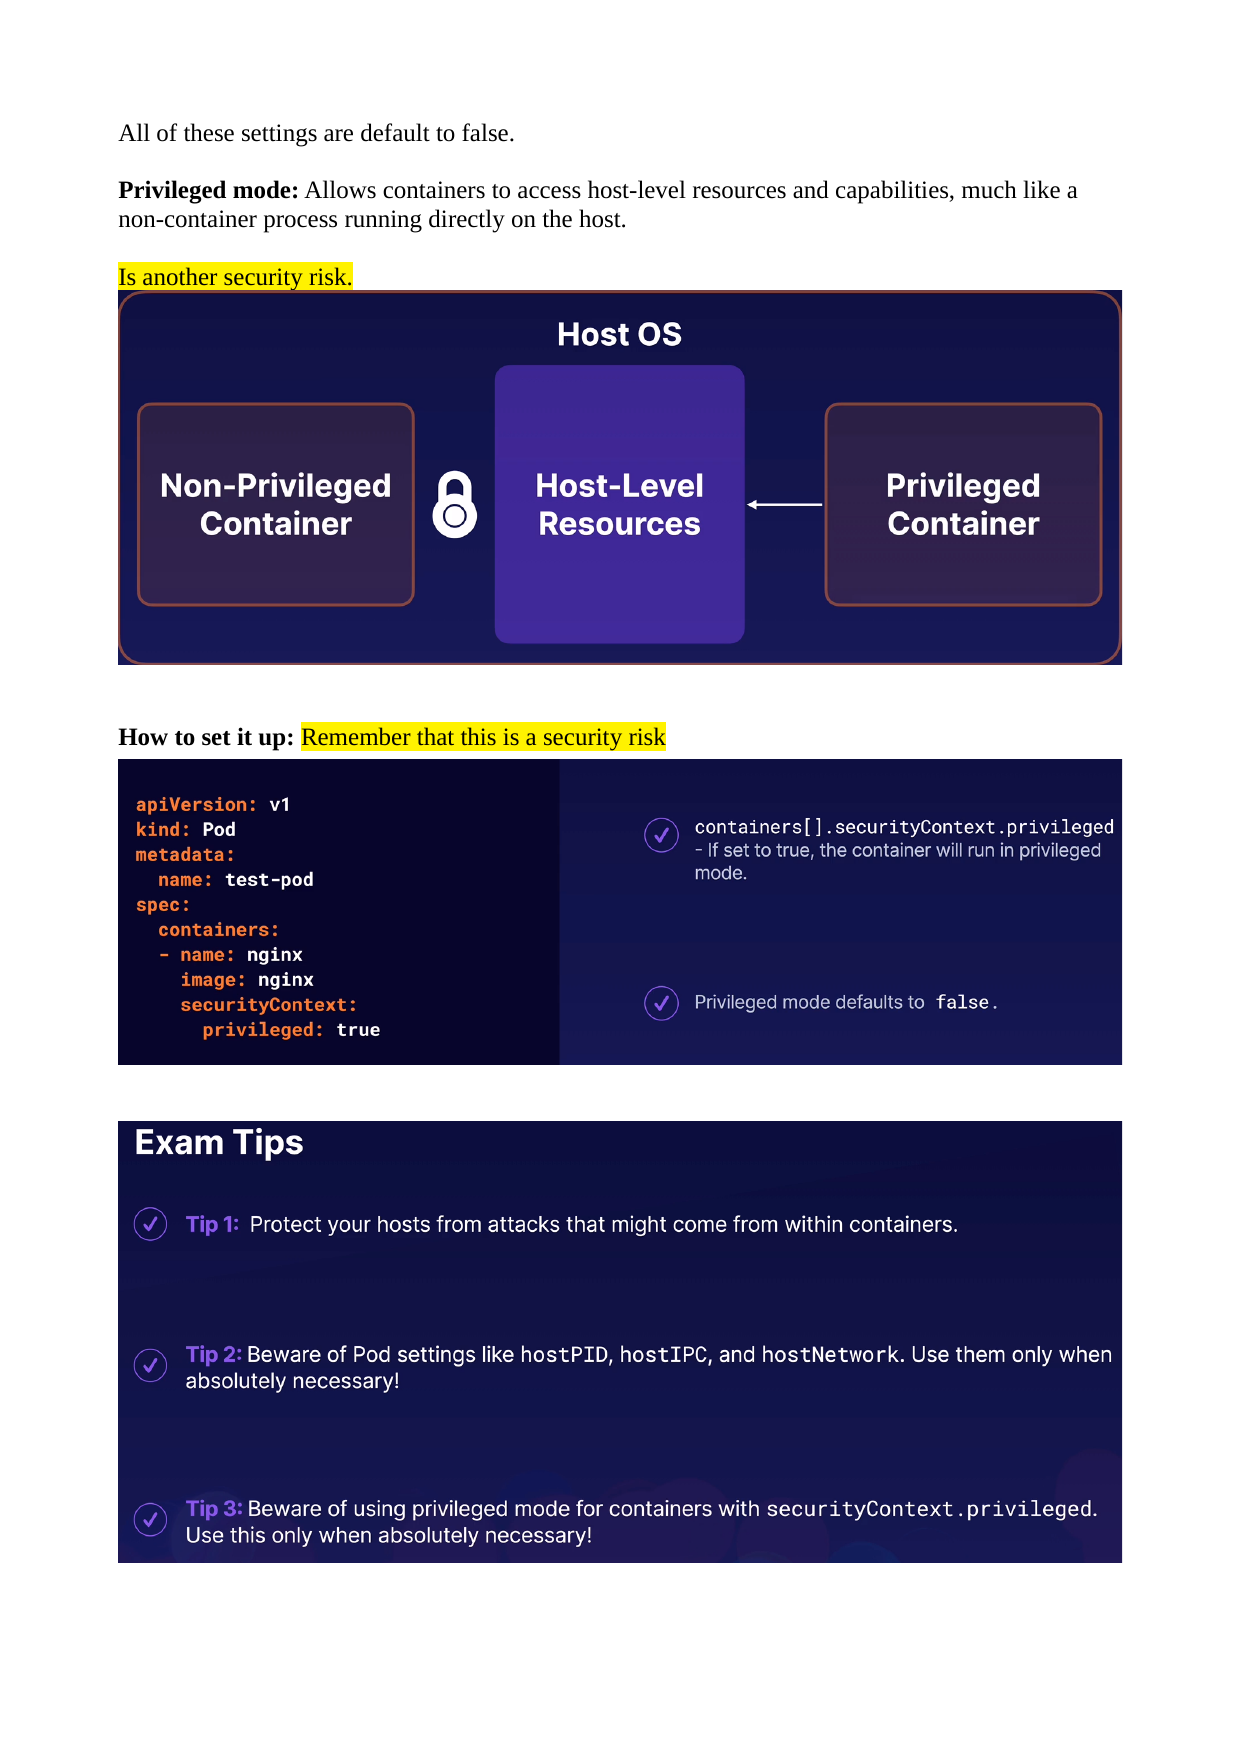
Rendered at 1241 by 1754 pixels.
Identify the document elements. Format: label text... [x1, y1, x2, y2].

picture [118, 1121, 1123, 1563]
text All of these settings are default to false. [118, 118, 1122, 147]
text Is another security risk. [118, 262, 1122, 290]
text How to set it up: Remember that this is a security risk [118, 722, 1122, 751]
text Privileged mode: Allows containers to access host-level resources and capabilities, much like a non-container process running directly on the host. [118, 176, 1122, 233]
picture [118, 290, 1123, 665]
picture [118, 759, 1123, 1065]
